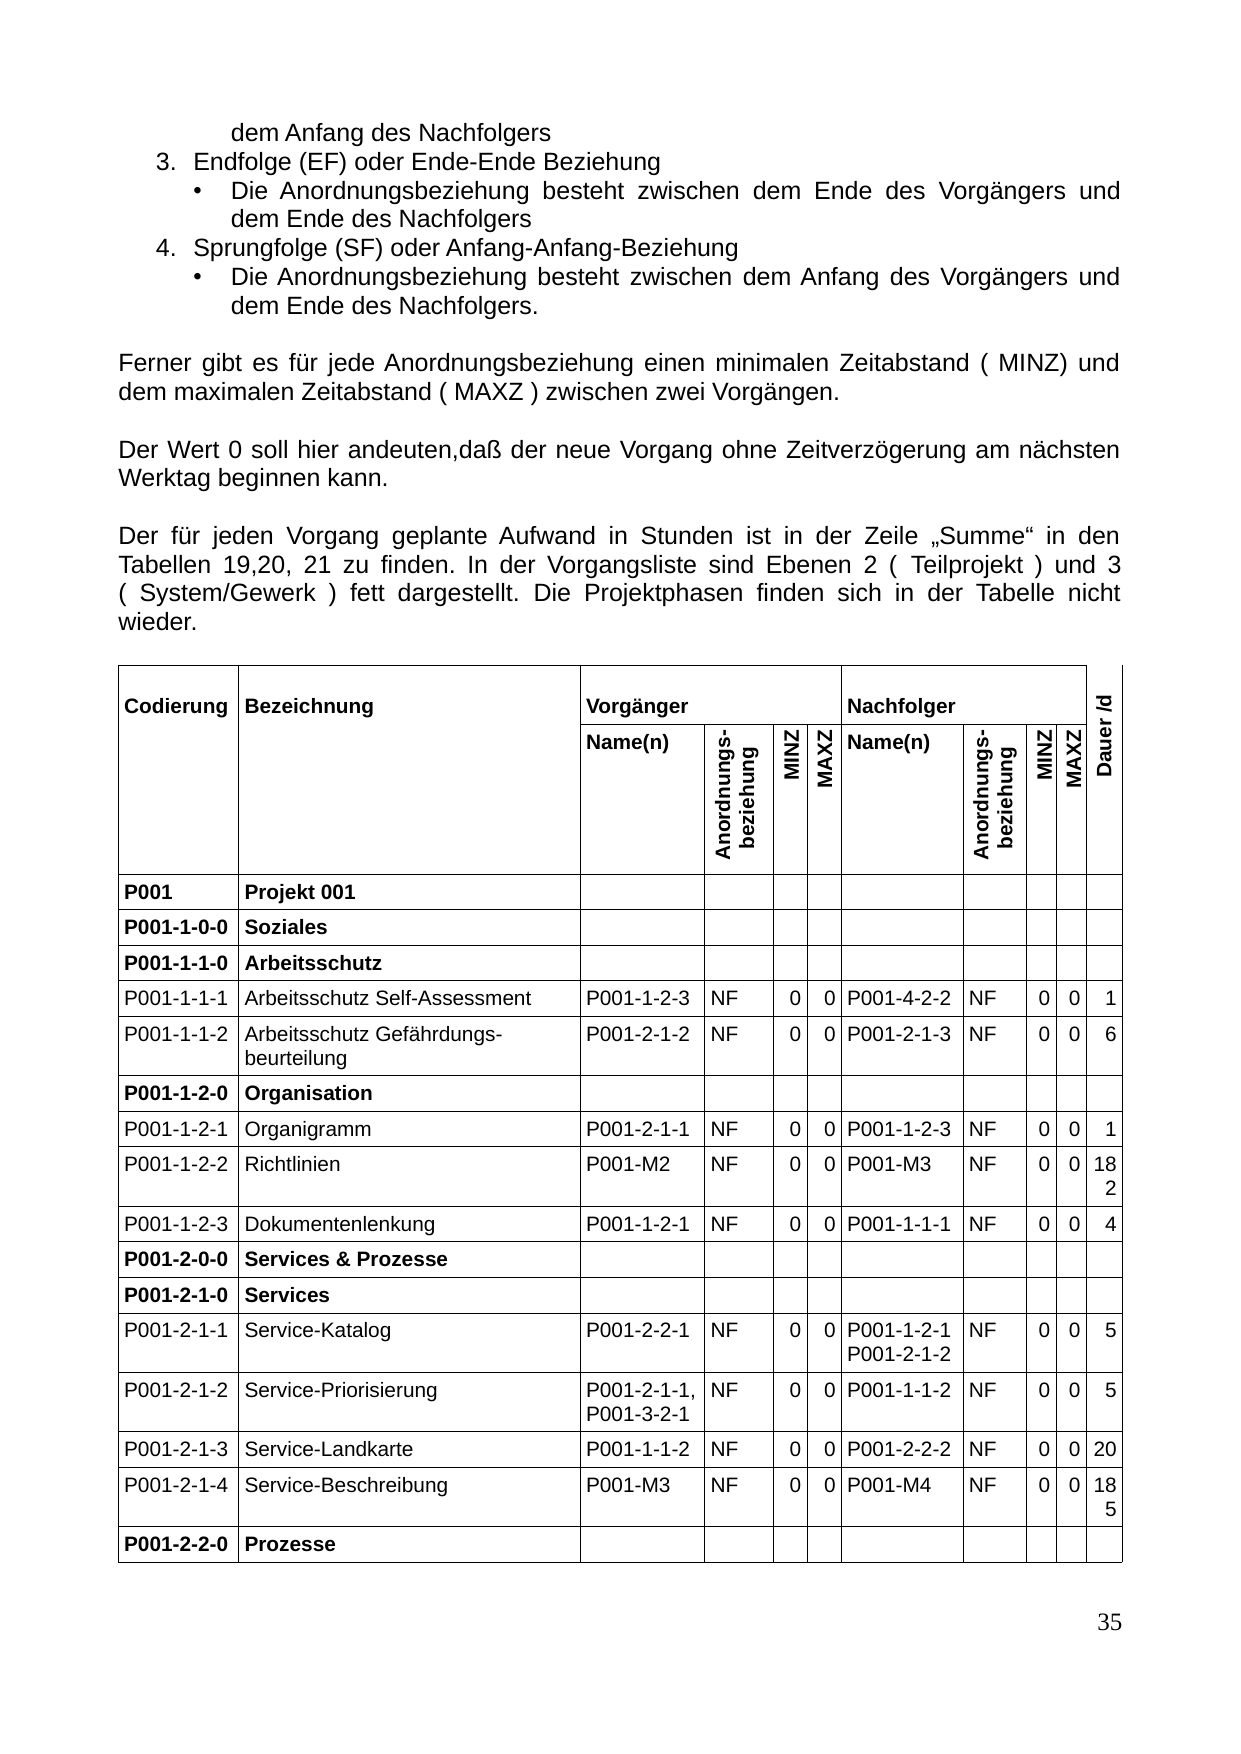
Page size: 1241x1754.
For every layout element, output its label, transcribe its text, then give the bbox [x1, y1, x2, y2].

table_cell Richtlinien [239, 1147, 580, 1206]
table_cell [964, 910, 1026, 945]
table_cell NF [964, 1207, 1026, 1241]
table_cell [705, 946, 773, 980]
table_cell P001-2-0-0 [119, 1242, 238, 1277]
table_cell Services & Prozesse [239, 1242, 580, 1277]
table_cell NF [705, 1373, 773, 1431]
table_cell [842, 946, 963, 980]
table_cell [1087, 1527, 1122, 1562]
table_cell 0 [1057, 1314, 1086, 1372]
table_cell Soziales [239, 910, 580, 945]
table_cell [964, 1527, 1026, 1562]
table_cell 1 [1087, 1112, 1122, 1146]
table_cell [774, 946, 807, 980]
table_cell 6 [1087, 1017, 1122, 1075]
table_cell P001-1-2-1 [119, 1112, 238, 1146]
table_cell P001-2-1-0 [119, 1278, 238, 1312]
table_cell [705, 875, 773, 909]
table_cell NF [964, 1147, 1026, 1206]
table_cell [581, 1278, 704, 1312]
table_cell NF [705, 1112, 773, 1146]
table_cell [808, 1278, 841, 1312]
table_cell 0 [774, 1432, 807, 1467]
table_cell P001-1-2-0 [119, 1076, 238, 1111]
table_cell [1027, 910, 1056, 945]
table_cell 0 [1057, 1468, 1086, 1526]
table_cell Anordnungs-beziehung [705, 725, 773, 874]
table_cell 5 [1087, 1314, 1122, 1372]
table_cell NF [705, 1017, 773, 1075]
table_cell 0 [1027, 1373, 1056, 1431]
table_cell [1027, 875, 1056, 909]
list dem Anfang des Nachfolgers [193, 118, 1122, 147]
table_cell [808, 1527, 841, 1562]
table_cell P001-1-1-1 [842, 1207, 963, 1241]
table_cell [1057, 946, 1086, 980]
table_cell P001-M3 [842, 1147, 963, 1206]
table_cell P001-1-1-2 [842, 1373, 963, 1431]
table_cell NF [705, 1314, 773, 1372]
table_cell 0 [1027, 981, 1056, 1016]
table_cell 0 [808, 1147, 841, 1206]
table_cell [1087, 1278, 1122, 1312]
table_cell P001-4-2-2 [842, 981, 963, 1016]
table_cell Name(n) [842, 725, 963, 874]
table_cell MAXZ [1057, 725, 1086, 874]
table_cell [1027, 1278, 1056, 1312]
table_cell P001-2-1-3 [119, 1432, 238, 1467]
table_cell 185 [1087, 1468, 1122, 1526]
table_cell Arbeitsschutz Gefährdungs-beurteilung [239, 1017, 580, 1075]
text Ferner gibt es für jede Anordnungsbeziehung einen minimalen Zeitabstand ( MINZ) und dem maximalen Zeitabstand ( MAXZ ) zwischen zwei Vorgängen. [118, 348, 1122, 406]
table_cell P001-1-2-2 [119, 1147, 238, 1206]
table_cell [1057, 1527, 1086, 1562]
table_cell MAXZ [808, 725, 841, 874]
table_cell P001-1-2-3 [581, 981, 704, 1016]
table_cell [1027, 1076, 1056, 1111]
table_cell Service-Katalog [239, 1314, 580, 1372]
table_cell [1087, 1242, 1122, 1277]
table_cell [964, 946, 1026, 980]
table_cell P001-1-1-2 [581, 1432, 704, 1467]
table_cell P001-2-1-2 [581, 1017, 704, 1075]
table_cell NF [964, 1112, 1026, 1146]
table_cell P001-2-2-1 [581, 1314, 704, 1372]
table_cell [705, 910, 773, 945]
table_cell Prozesse [239, 1527, 580, 1562]
table_cell 0 [1027, 1112, 1056, 1146]
table_cell P001-2-2-0 [119, 1527, 238, 1562]
table_cell 0 [1057, 1147, 1086, 1206]
table_header Codierung [119, 666, 238, 874]
table_cell 0 [774, 1112, 807, 1146]
table_cell [808, 910, 841, 945]
table_cell 0 [1027, 1147, 1056, 1206]
table_cell [842, 1527, 963, 1562]
table_cell [1027, 1242, 1056, 1277]
table_cell [774, 1242, 807, 1277]
table_cell [1087, 1076, 1122, 1111]
table_cell 0 [1057, 1207, 1086, 1241]
table_cell NF [964, 1017, 1026, 1075]
table_cell NF [705, 1468, 773, 1526]
table_cell 0 [808, 1432, 841, 1467]
table_cell 0 [1027, 1432, 1056, 1467]
table_cell Arbeitsschutz Self-Assessment [239, 981, 580, 1016]
list Die Anordnungsbeziehung besteht zwischen dem Ende des Vorgängers und dem Ende des Nachfolgers [193, 176, 1122, 233]
table_cell [774, 1278, 807, 1312]
table_cell Name(n) [581, 725, 704, 874]
table_cell [1027, 946, 1056, 980]
table_cell [774, 910, 807, 945]
table_cell 0 [774, 1017, 807, 1075]
table_cell [1057, 910, 1086, 945]
table_header Bezeichnung [239, 666, 580, 874]
table_cell [842, 1242, 963, 1277]
table_cell 1 [1087, 981, 1122, 1016]
table_cell Service-Beschreibung [239, 1468, 580, 1526]
table_cell NF [705, 1147, 773, 1206]
table_cell 182 [1087, 1147, 1122, 1206]
text Der für jeden Vorgang geplante Aufwand in Stunden ist in der Zeile „Summe“ in den Tabellen 19,20, 21 zu finden. In der Vorgangsliste sind Ebenen 2 ( Teilprojekt ) und 3 ( System/Gewerk ) fett dargestellt. Die Projektphasen finden sich in der Tabelle nicht wieder. [118, 521, 1122, 636]
table_cell 0 [1057, 1373, 1086, 1431]
table_cell MINZ [1027, 725, 1056, 874]
table_cell P001-M2 [581, 1147, 704, 1206]
table_cell [705, 1278, 773, 1312]
table_cell 0 [808, 1112, 841, 1146]
table_cell 0 [1027, 1468, 1056, 1526]
table_cell 0 [774, 1147, 807, 1206]
table_cell [1027, 1527, 1056, 1562]
table_cell 0 [1057, 1432, 1086, 1467]
table_cell P001-2-1-1, P001-3-2-1 [581, 1373, 704, 1431]
table_cell 0 [1057, 981, 1086, 1016]
list Endfolge (EF) oder Ende-Ende Beziehung [156, 147, 1122, 176]
table_cell 0 [808, 981, 841, 1016]
table_cell P001-1-1-1 [119, 981, 238, 1016]
table_cell [581, 1242, 704, 1277]
table_cell 0 [1027, 1207, 1056, 1241]
table_cell 20 [1087, 1432, 1122, 1467]
table_header Nachfolger [842, 666, 1086, 724]
table_cell P001-M4 [842, 1468, 963, 1526]
table_cell 0 [808, 1373, 841, 1431]
table_cell NF [964, 1468, 1026, 1526]
table_cell [581, 946, 704, 980]
table_cell 0 [1027, 1017, 1056, 1075]
table_cell P001-1-0-0 [119, 910, 238, 945]
table_cell 0 [808, 1468, 841, 1526]
table_cell P001-1-2-1 [581, 1207, 704, 1241]
table_cell [705, 1242, 773, 1277]
table_cell [705, 1527, 773, 1562]
table_cell 0 [1057, 1017, 1086, 1075]
table_cell [842, 910, 963, 945]
table_cell 0 [808, 1017, 841, 1075]
table_cell [1057, 1242, 1086, 1277]
table_cell P001-1-2-3 [842, 1112, 963, 1146]
table_cell 0 [1057, 1112, 1086, 1146]
table_cell P001-2-2-2 [842, 1432, 963, 1467]
table_cell [1087, 875, 1122, 909]
table_cell NF [964, 1432, 1026, 1467]
table_cell P001-1-2-1 P001-2-1-2 [842, 1314, 963, 1372]
table_cell [1057, 1278, 1086, 1312]
table_cell NF [964, 1314, 1026, 1372]
table_cell [1087, 910, 1122, 945]
table_cell [581, 910, 704, 945]
table_cell NF [705, 1432, 773, 1467]
table_cell [842, 1076, 963, 1111]
table_cell P001-1-1-0 [119, 946, 238, 980]
table_cell [964, 1278, 1026, 1312]
table_cell Projekt 001 [239, 875, 580, 909]
table_cell 0 [774, 1207, 807, 1241]
table_cell 0 [808, 1314, 841, 1372]
table_cell P001-2-1-1 [581, 1112, 704, 1146]
table_cell [964, 875, 1026, 909]
table_cell 4 [1087, 1207, 1122, 1241]
table_cell 0 [808, 1207, 841, 1241]
table_cell 5 [1087, 1373, 1122, 1431]
table_cell [808, 875, 841, 909]
list Sprungfolge (SF) oder Anfang-Anfang-Beziehung [156, 233, 1122, 262]
list Die Anordnungsbeziehung besteht zwischen dem Anfang des Vorgängers und dem Ende des Nachfolgers. [193, 262, 1122, 319]
table_cell Organigramm [239, 1112, 580, 1146]
table_cell [842, 1278, 963, 1312]
table_header Dauer /d [1087, 665, 1122, 874]
table_cell P001-1-1-2 [119, 1017, 238, 1075]
table_cell NF [705, 1207, 773, 1241]
table_cell [1057, 875, 1086, 909]
table_cell NF [964, 981, 1026, 1016]
table_cell Service-Landkarte [239, 1432, 580, 1467]
table_cell [774, 875, 807, 909]
table_cell P001-M3 [581, 1468, 704, 1526]
table_cell P001-2-1-3 [842, 1017, 963, 1075]
table_cell MINZ [774, 725, 807, 874]
table_cell [808, 946, 841, 980]
table_cell [964, 1242, 1026, 1277]
table_cell NF [705, 981, 773, 1016]
table_cell [808, 1242, 841, 1277]
table_cell 0 [774, 1314, 807, 1372]
table_cell NF [964, 1373, 1026, 1431]
table_cell 0 [774, 981, 807, 1016]
table_cell [1057, 1076, 1086, 1111]
table_cell Dokumentenlenkung [239, 1207, 580, 1241]
table_cell P001-1-2-3 [119, 1207, 238, 1241]
table_cell Anordnungs-beziehung [964, 725, 1026, 874]
table_cell [842, 875, 963, 909]
table_cell P001-2-1-1 [119, 1314, 238, 1372]
table_cell P001-2-1-4 [119, 1468, 238, 1526]
table_cell [581, 875, 704, 909]
table_cell Service-Priorisierung [239, 1373, 580, 1431]
table_cell [964, 1076, 1026, 1111]
table_cell [1087, 946, 1122, 980]
table_cell [581, 1527, 704, 1562]
table_cell [774, 1076, 807, 1111]
table_cell [808, 1076, 841, 1111]
table_cell 0 [1027, 1314, 1056, 1372]
table_cell [774, 1527, 807, 1562]
table_cell Arbeitsschutz [239, 946, 580, 980]
table_cell P001-2-1-2 [119, 1373, 238, 1431]
table_cell [705, 1076, 773, 1111]
text Der Wert 0 soll hier andeuten,daß der neue Vorgang ohne Zeitverzögerung am nächsten Werktag beginnen kann. [118, 434, 1122, 492]
table_cell P001 [119, 875, 238, 909]
table_header Vorgänger [581, 666, 841, 724]
table_cell Organisation [239, 1076, 580, 1111]
table_cell 0 [774, 1468, 807, 1526]
table_cell [581, 1076, 704, 1111]
table_cell 0 [774, 1373, 807, 1431]
table_cell Services [239, 1278, 580, 1312]
